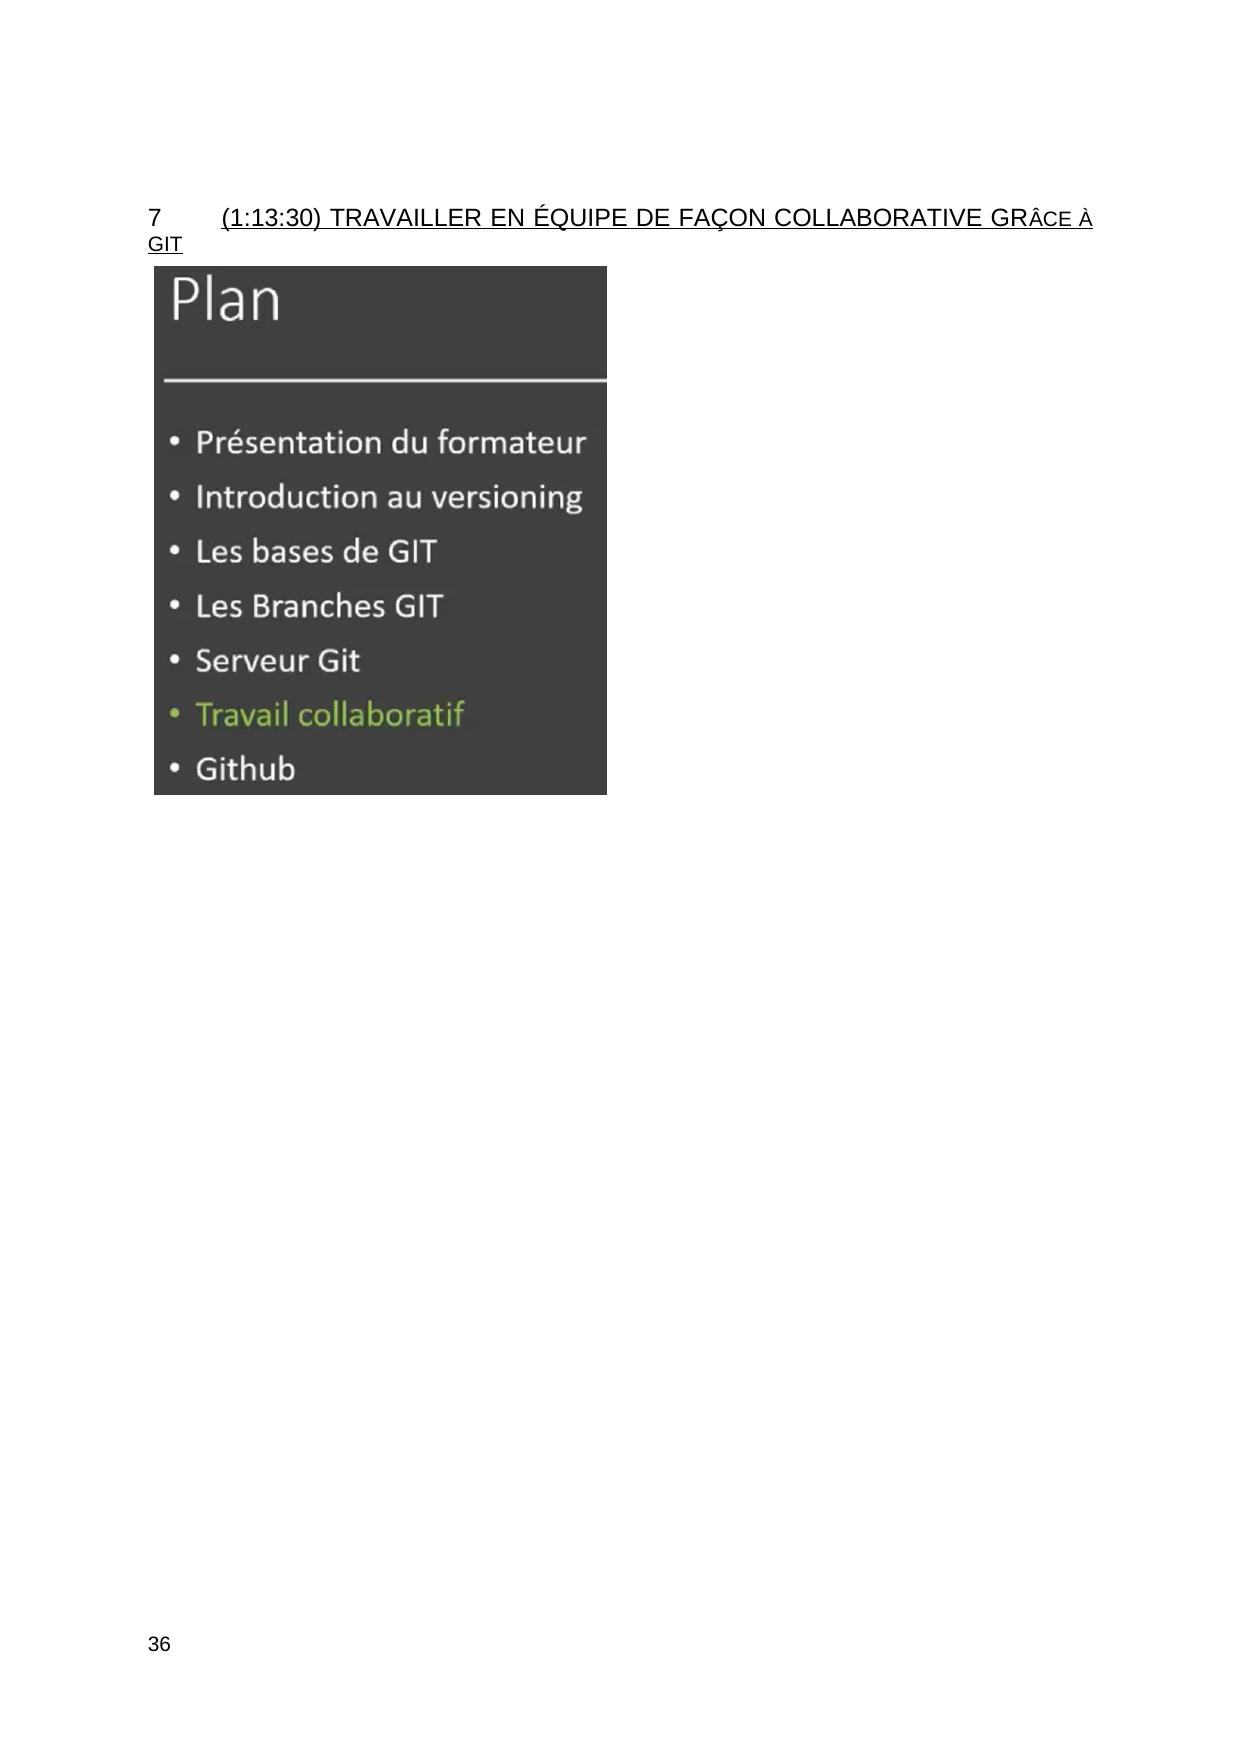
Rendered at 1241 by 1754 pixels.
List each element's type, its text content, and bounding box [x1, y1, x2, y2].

subtitle (1:13:30) Travailler en équipe de façon collaborative grâce à git [148, 203, 1093, 256]
picture [154, 266, 607, 795]
